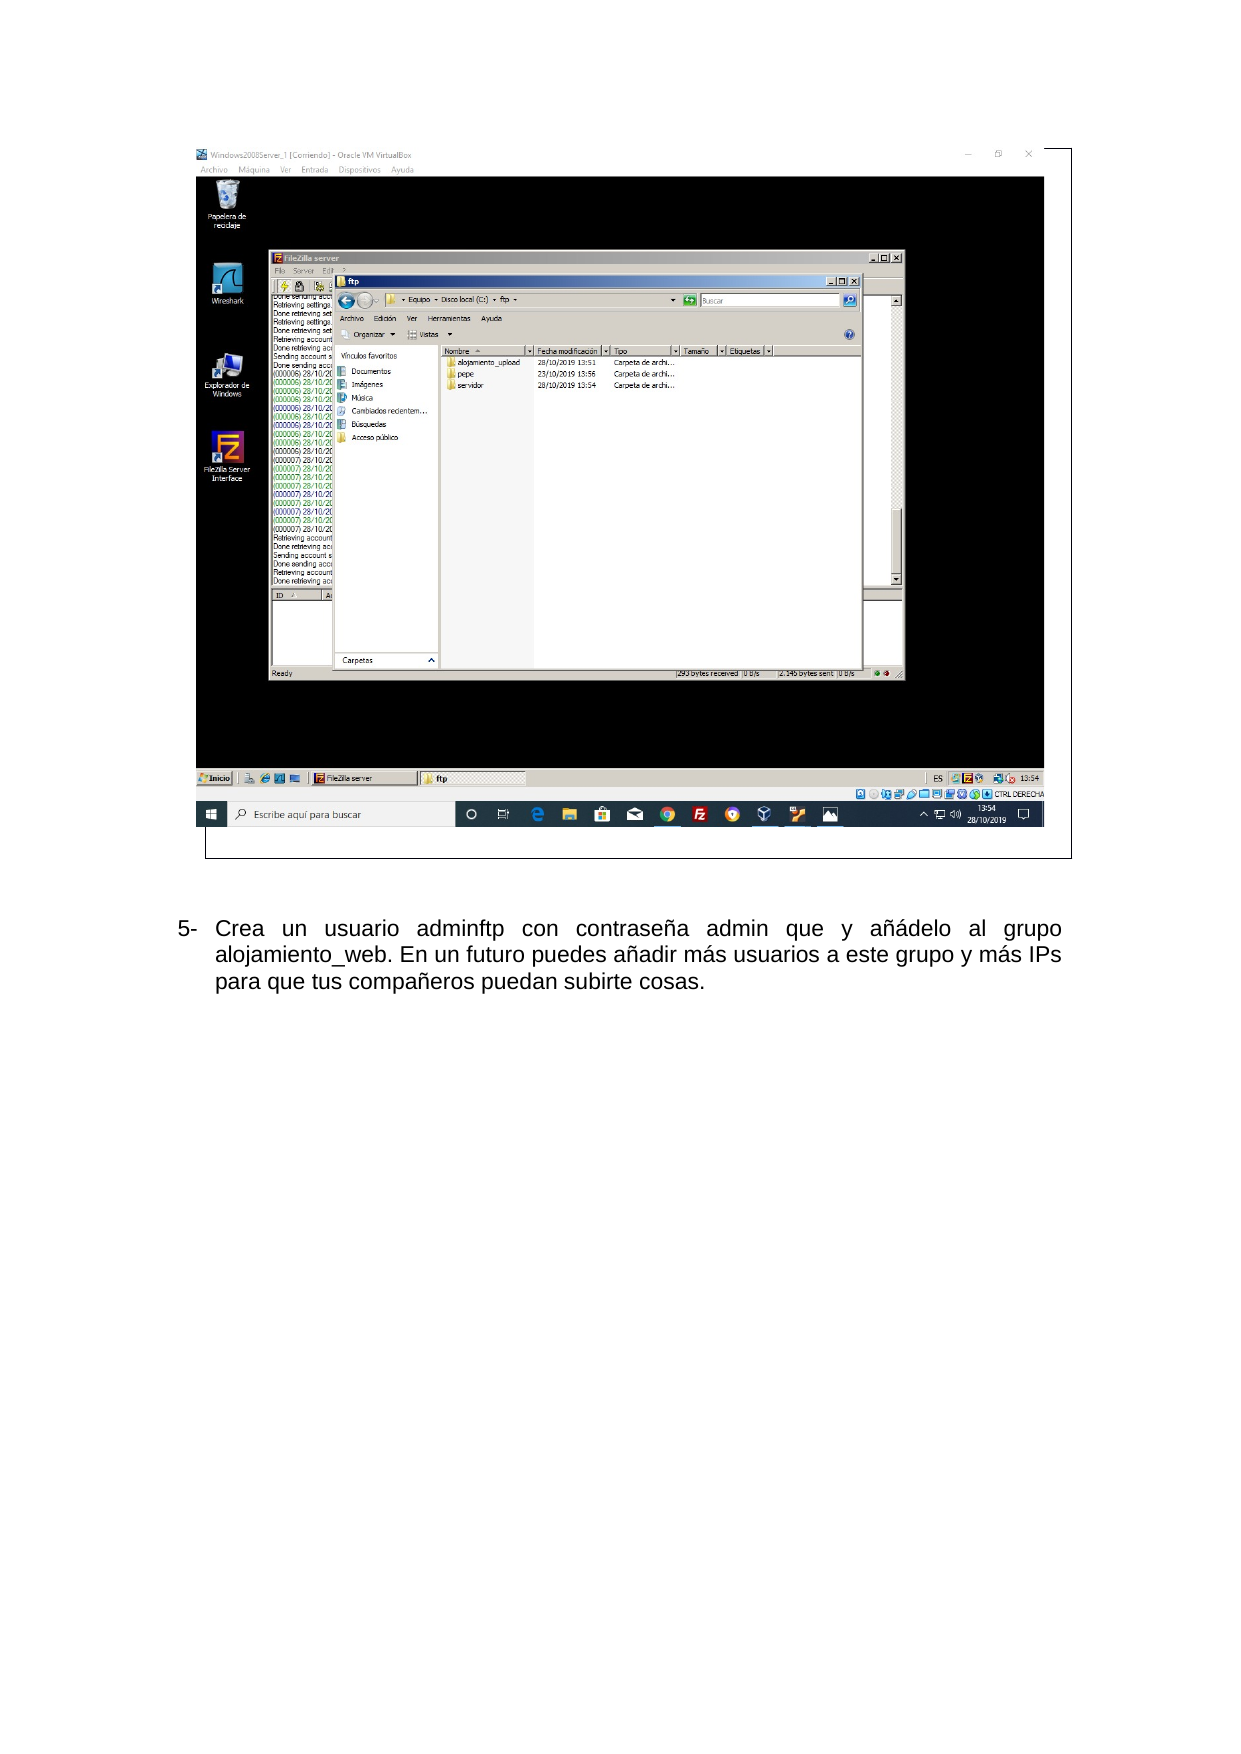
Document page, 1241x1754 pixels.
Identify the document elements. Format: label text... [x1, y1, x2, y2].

list Crea un usuario adminftp con contraseña admin que y añádelo al grupo alojamiento_web. En un futuro puedes añadir más usuarios a este grupo y más IPs para que tus compañeros puedan subirte cosas. [177, 915, 1063, 994]
picture [196, 147, 1045, 827]
